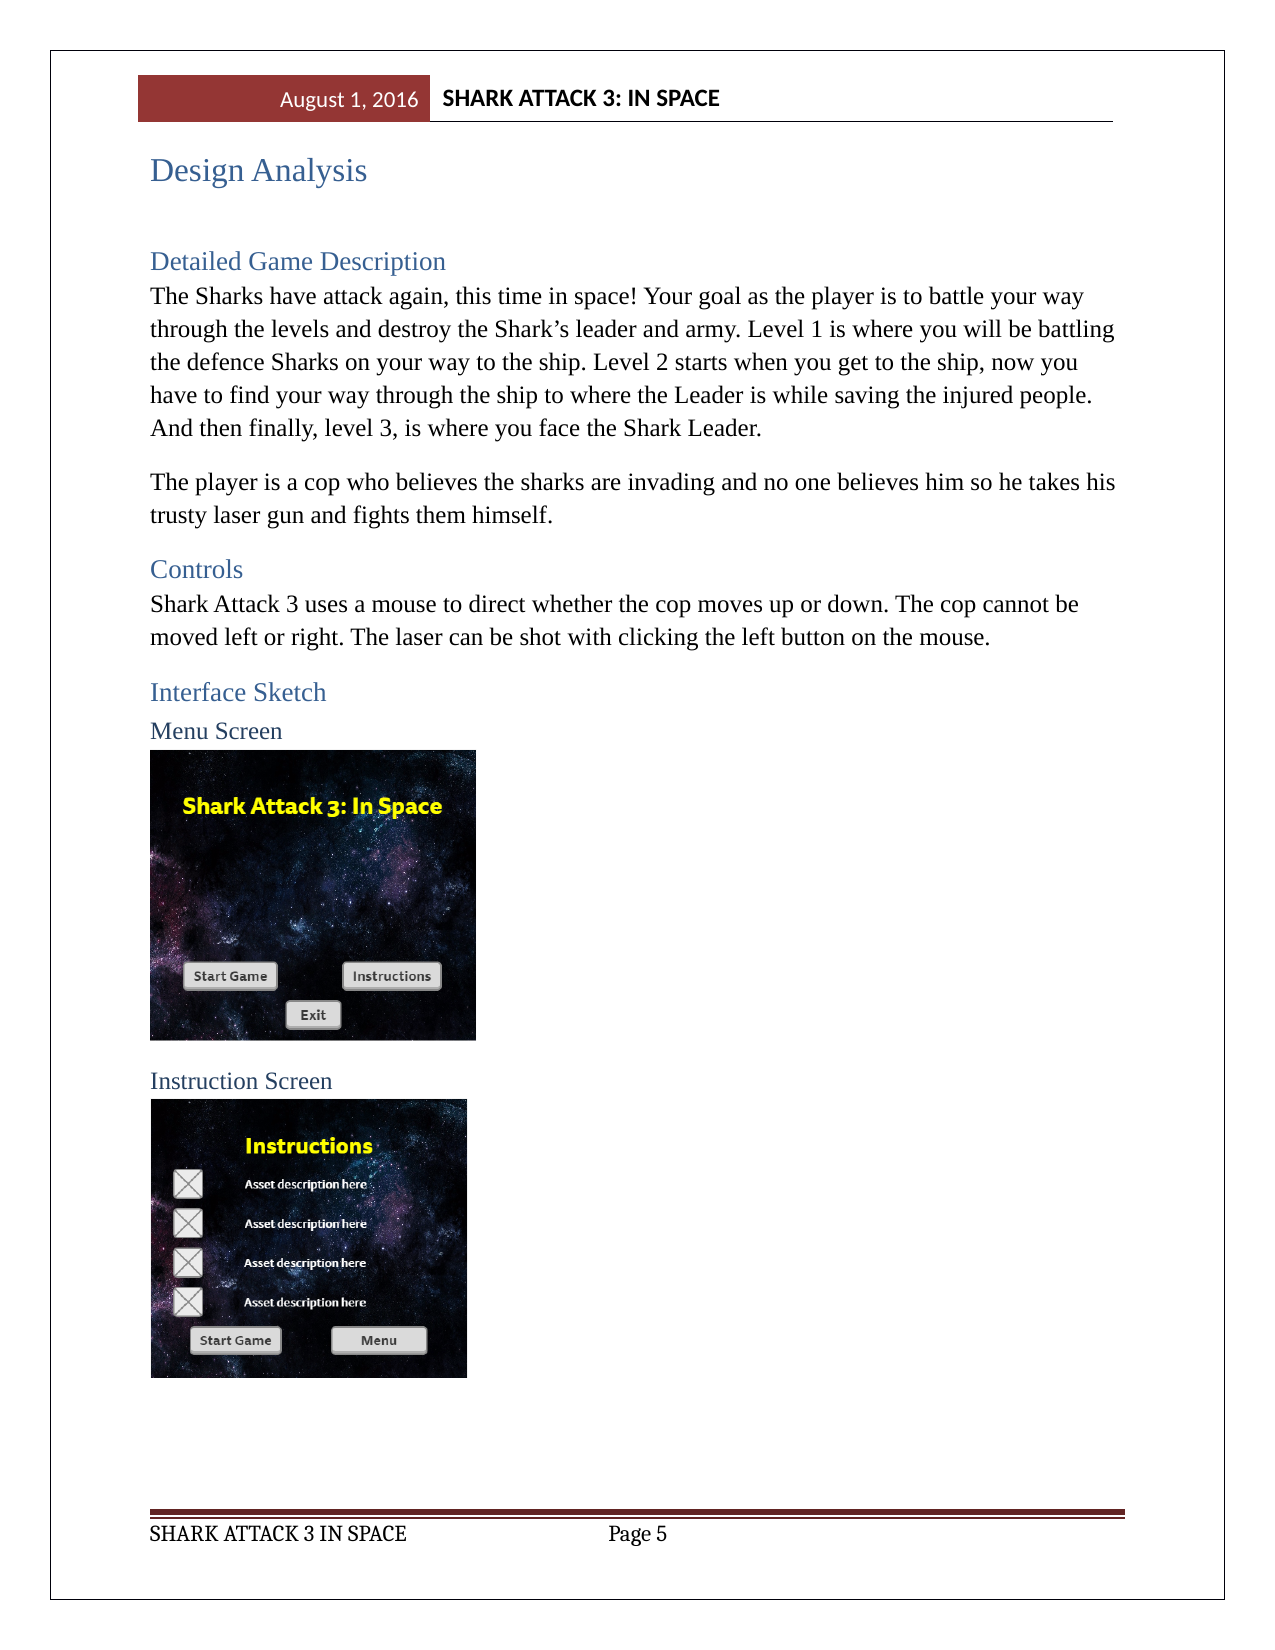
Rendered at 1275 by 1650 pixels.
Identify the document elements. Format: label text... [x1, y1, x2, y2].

subtitle Menu Screen [150, 716, 1125, 745]
picture [150, 1098, 468, 1378]
subtitle Detailed Game Description [150, 245, 1125, 276]
subtitle Design Analysis [150, 150, 1125, 188]
subtitle Interface Sketch [150, 676, 1125, 707]
text The Sharks have attack again, this time in space! Your goal as the player is to battle your way through the levels and destroy the Shark’s leader and army. Level 1 is where you will be battling the defence Sharks on your way to the ship. Level 2 starts when you get to the ship, now you have to find your way through the ship to where the Leader is while saving the injured people. And then finally, level 3, is where you face the Shark Leader. [150, 281, 1125, 442]
subtitle Instruction Screen [150, 1066, 1125, 1094]
text Shark Attack 3 uses a mouse to direct whether the cop moves up or down. The cop cannot be moved left or right. The laser can be shot with clicking the left button on the mouse. [150, 589, 1125, 651]
subtitle Controls [150, 554, 1125, 585]
text The player is a cop who believes the sharks are invading and no one believes him so he takes his trusty laser gun and fights them himself. [150, 467, 1125, 528]
picture [150, 749, 477, 1041]
